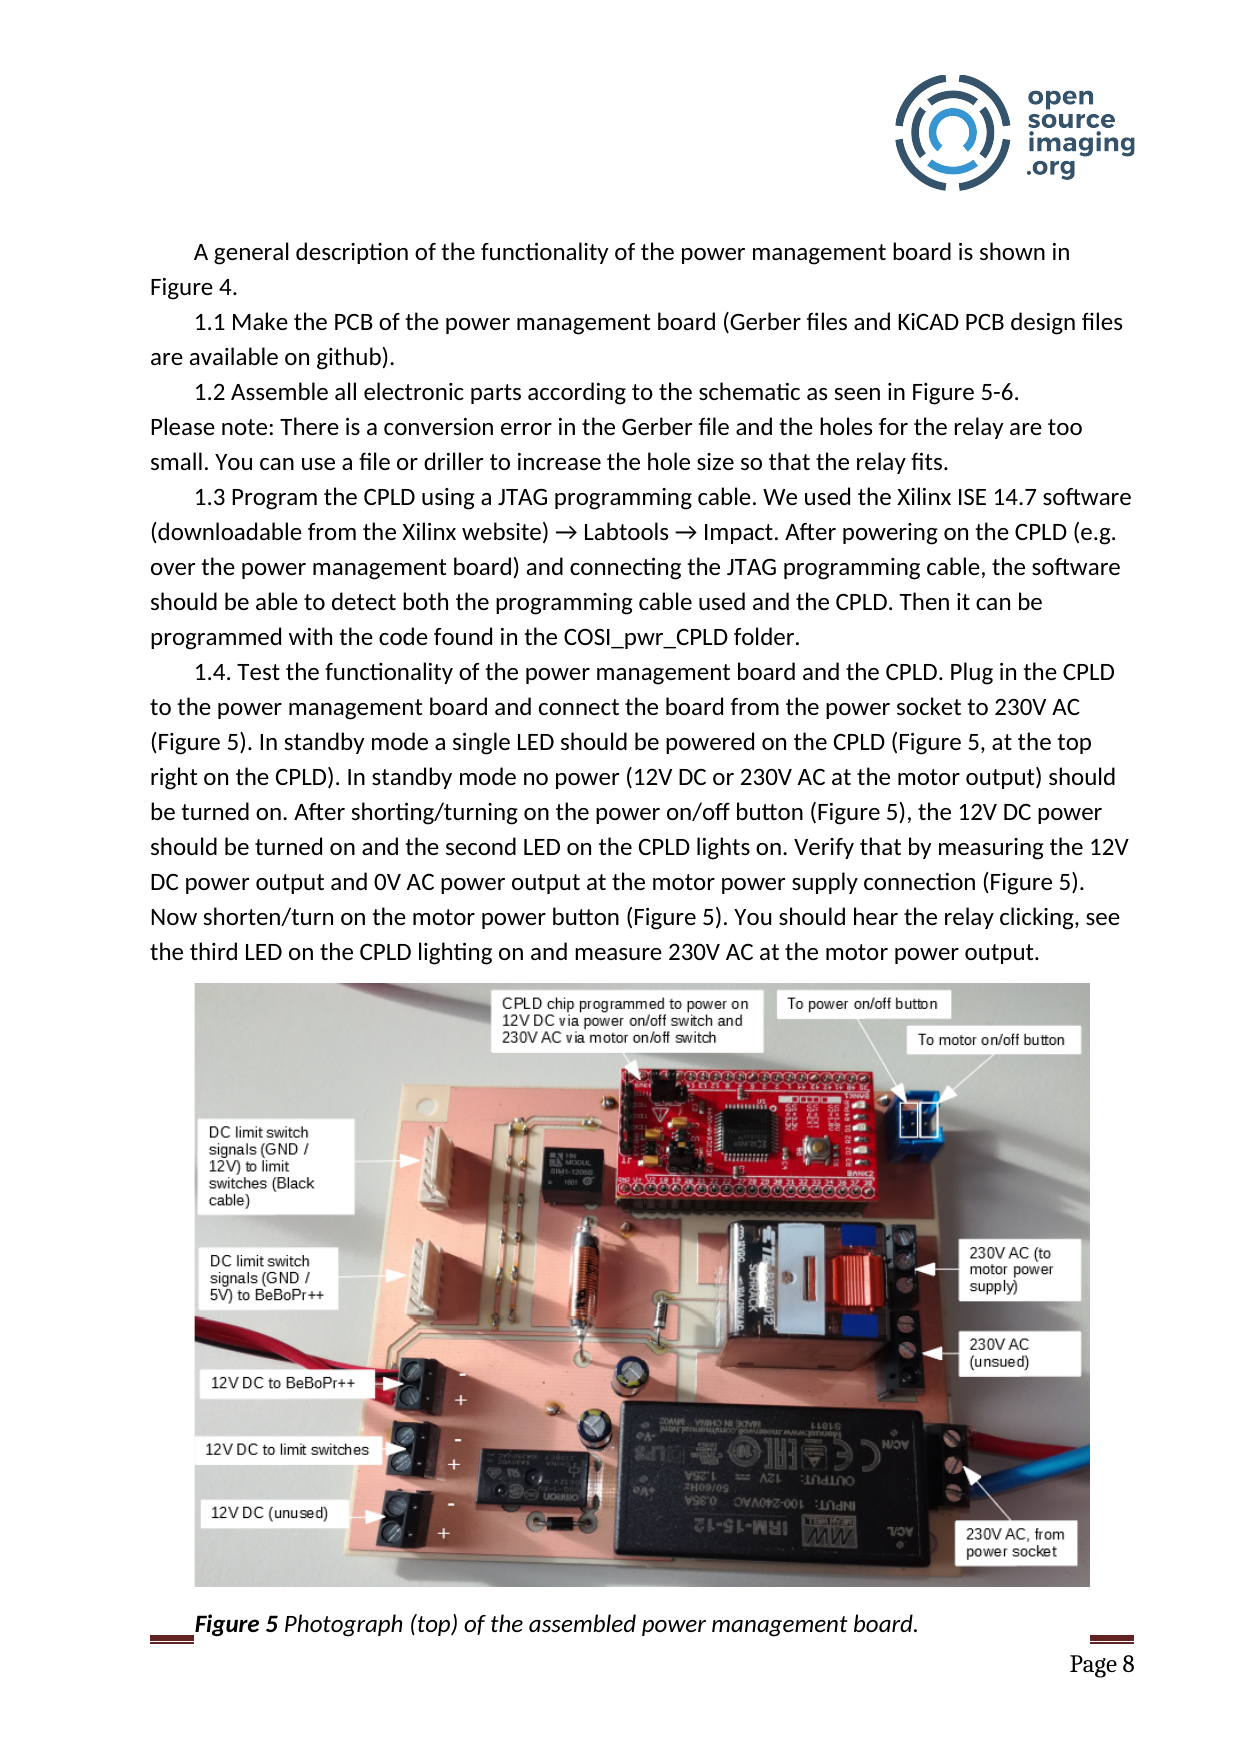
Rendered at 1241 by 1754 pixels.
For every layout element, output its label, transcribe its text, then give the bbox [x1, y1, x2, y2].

list 1.3 Program the CPLD using a JTAG programming cable. We used the Xilinx ISE 14.7 software (downloadable from the Xilinx website) → Labtools → Impact. After powering on the CPLD (e.g. over the power management board) and connecting the JTAG programming cable, the software should be able to detect both the programming cable used and the CPLD. Then it can be programmed with the code found in the COSI_pwr_CPLD folder. [150, 481, 1134, 652]
text Figure 5 Photograph (top) of the assembled power management board. [194, 1587, 1090, 1639]
list 1.4. Test the functionality of the power management board and the CPLD. Plug in the CPLD to the power management board and connect the board from the power socket to 230V AC (Figure 5). In standby mode a single LED should be powered on the CPLD (Figure 5, at the top right on the CPLD). In standby mode no power (12V DC or 230V AC at the motor output) should be turned on. After shorting/turning on the power on/off button (Figure 5), the 12V DC power should be turned on and the second LED on the CPLD lights on. Verify that by measuring the 12V DC power output and 0V AC power output at the motor power supply connection (Figure 5). Now shorten/turn on the motor power button (Figure 5). You should hear the relay clicking, see the third LED on the CPLD lighting on and measure 230V AC at the motor power output. [150, 656, 1134, 967]
list 1.1 Make the PCB of the power management board (Gerber files and KiCAD PCB design files are available on github). [150, 306, 1134, 372]
picture [194, 983, 1090, 1587]
list A general description of the functionality of the power management board is shown in Figure 4. [150, 236, 1134, 302]
list 1.2 Assemble all electronic parts according to the schematic as seen in Figure 5-6. [150, 376, 1134, 407]
list Please note: There is a conversion error in the Gerber file and the holes for the relay are too small. You can use a file or driller to increase the hole size so that the relay fits. [150, 411, 1134, 477]
picture [895, 75, 1135, 191]
